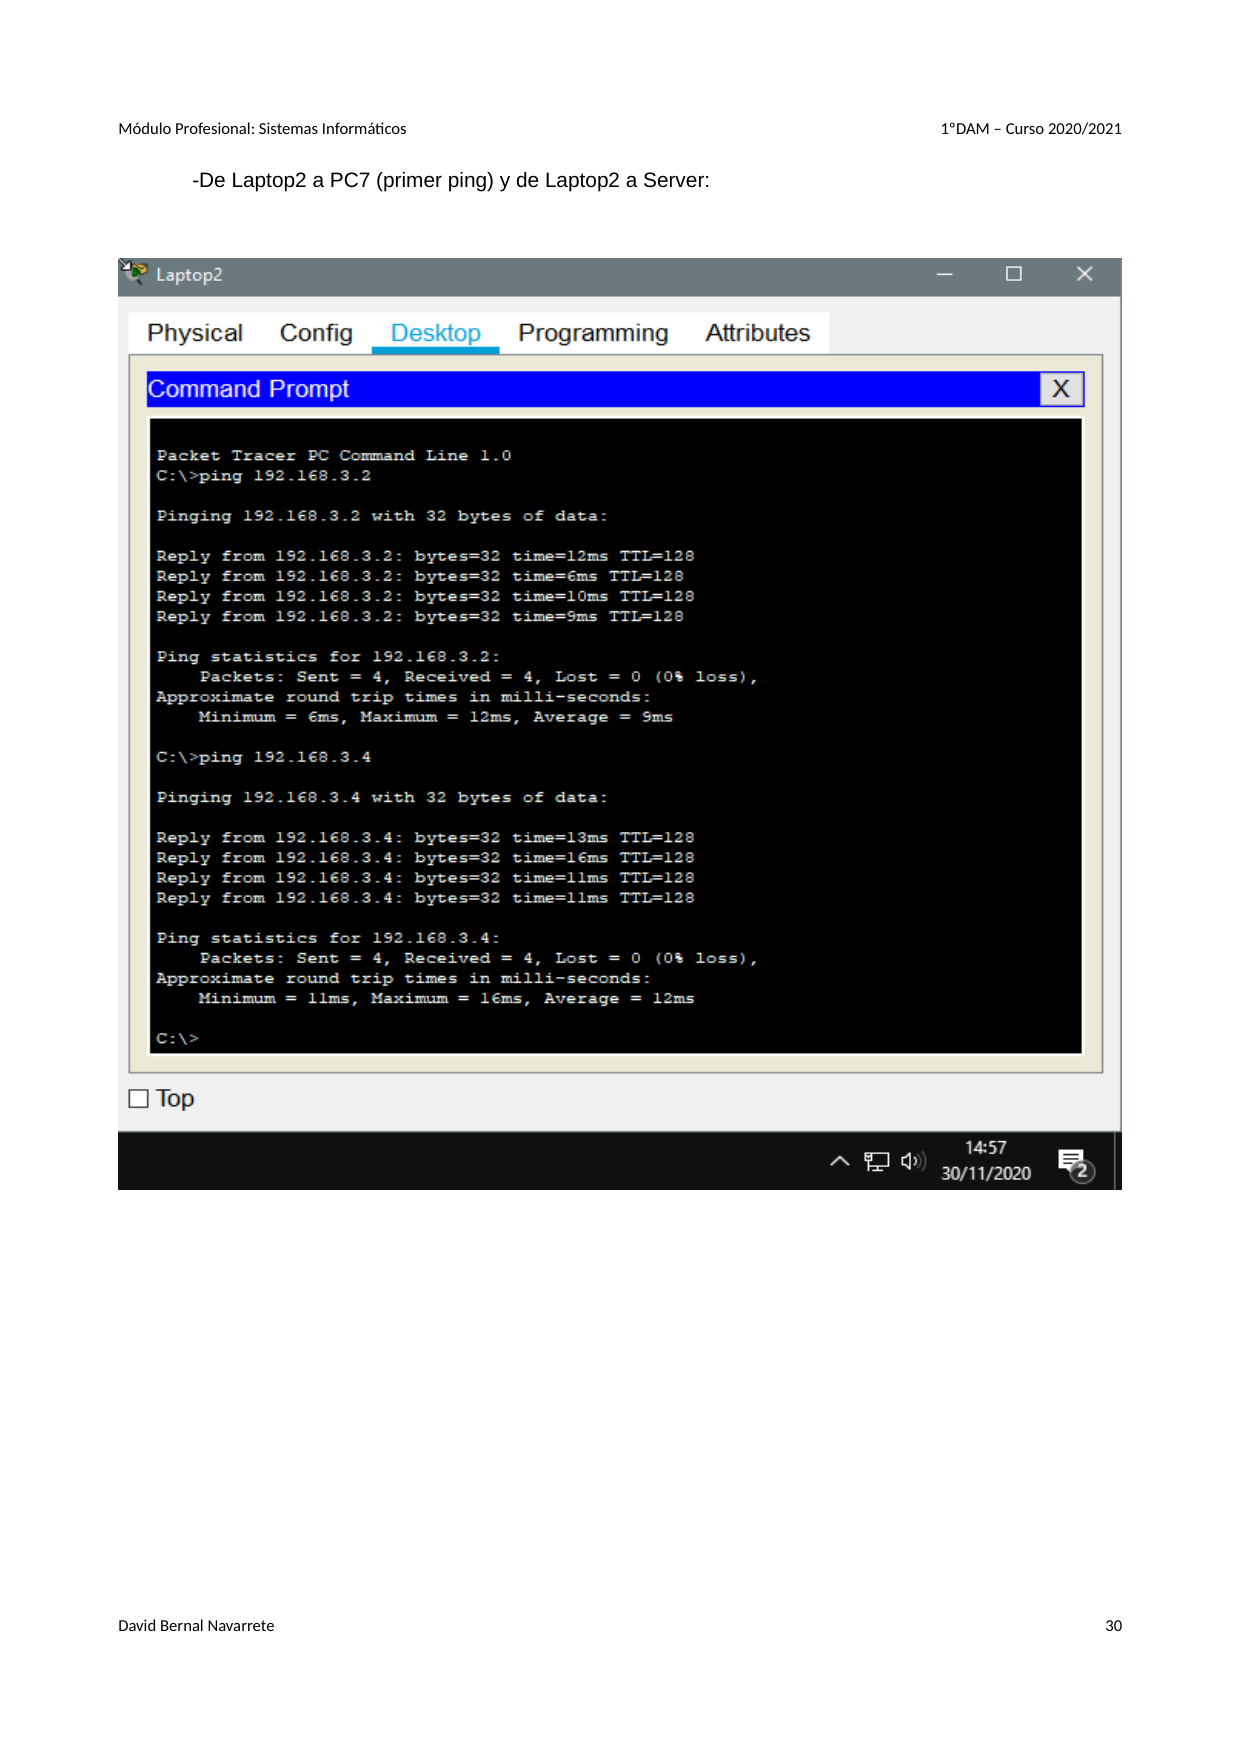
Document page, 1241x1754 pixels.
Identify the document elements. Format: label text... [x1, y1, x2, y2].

picture [118, 258, 1122, 1190]
text -De Laptop2 a PC7 (primer ping) y de Laptop2 a Server: [118, 168, 1122, 192]
